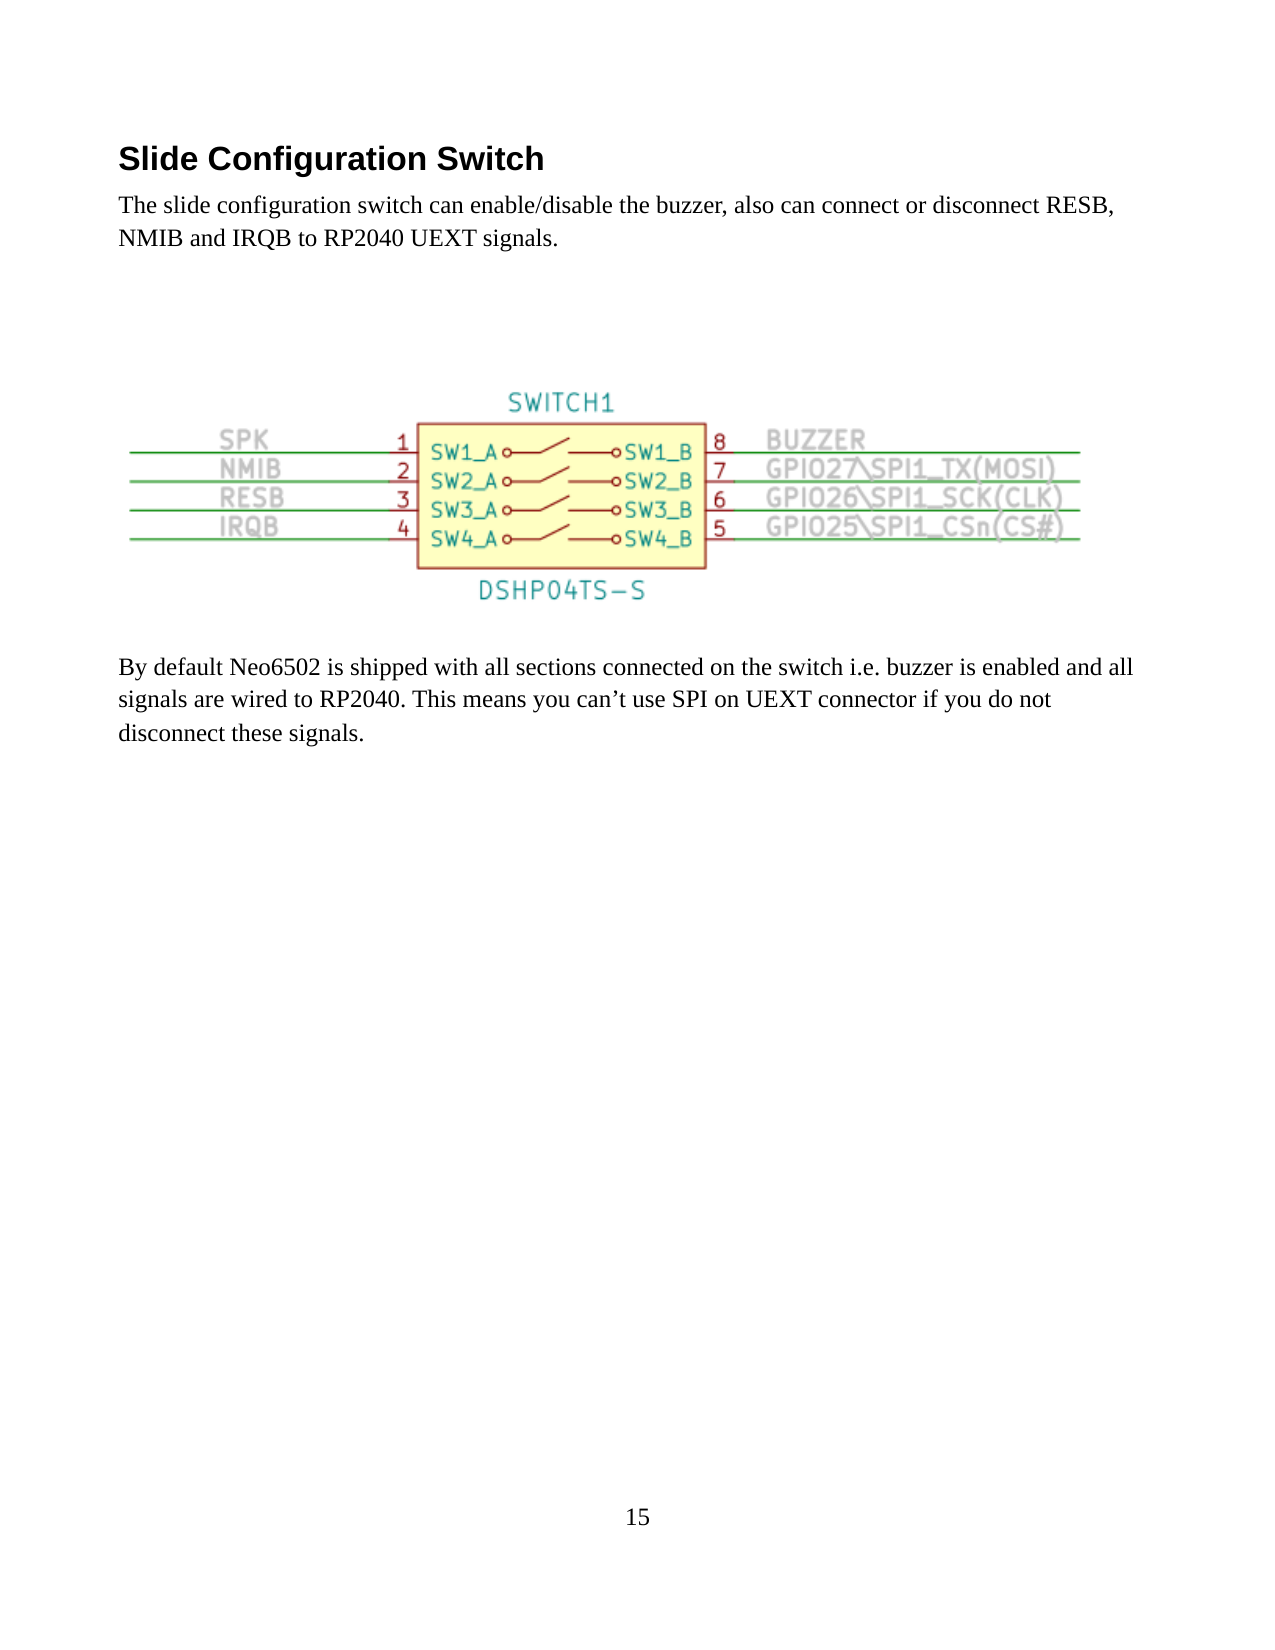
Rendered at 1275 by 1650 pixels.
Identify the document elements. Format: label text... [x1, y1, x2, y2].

text By default Neo6502 is shipped with all sections connected on the switch i.e. buzzer is enabled and all signals are wired to RP2040. This means you can’t use SPI on UEXT connector if you do not disconnect these signals. [118, 652, 1157, 746]
text The slide configuration switch can enable/disable the buzzer, also can connect or disconnect RESB, NMIB and IRQB to RP2040 UEXT signals. [118, 190, 1157, 252]
subtitle Slide Configuration Switch [118, 139, 1157, 178]
picture [129, 267, 1087, 609]
